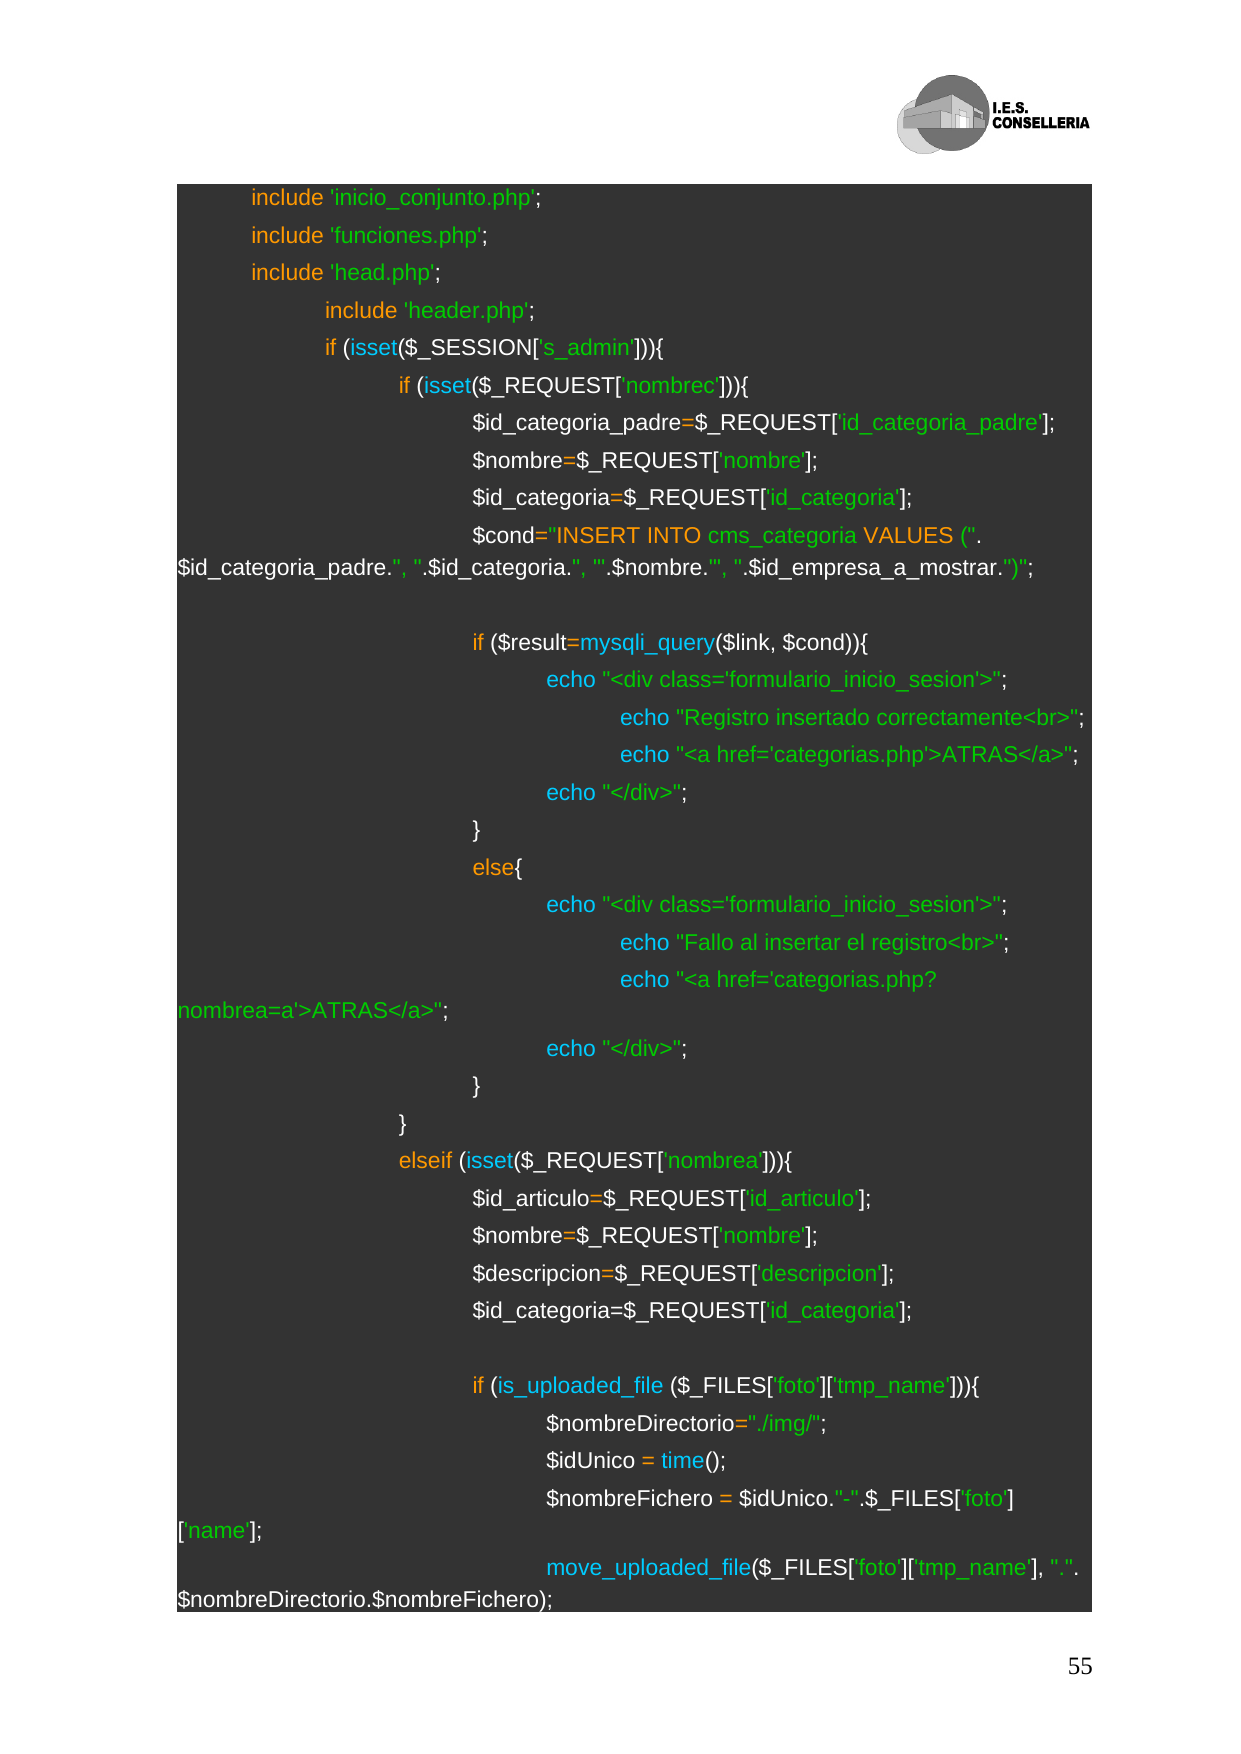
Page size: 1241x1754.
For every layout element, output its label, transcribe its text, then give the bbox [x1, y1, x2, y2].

text echo "<div class='formulario_inicio_sesion'>"; [177, 666, 1092, 692]
text $descripcion=$_REQUEST['descripcion']; [177, 1260, 1092, 1286]
text elseif (isset($_REQUEST['nombrea'])){ [177, 1147, 1092, 1174]
text $id_categoria=$_REQUEST['id_categoria']; [177, 1297, 1092, 1324]
picture [894, 73, 1093, 155]
text echo "<div class='formulario_inicio_sesion'>"; [177, 891, 1092, 917]
text $nombreDirectorio="./img/"; [177, 1410, 1092, 1436]
text include 'header.php'; [177, 297, 1092, 323]
text $id_categoria=$_REQUEST['id_categoria']; [177, 484, 1092, 511]
text if (isset($_SESSION['s_admin'])){ [177, 334, 1092, 361]
text echo "<a href='categorias.php'>ATRAS</a>"; [177, 741, 1092, 767]
text echo "<a href='categorias.php?nombrea=a'>ATRAS</a>"; [177, 966, 1092, 1024]
text $cond="INSERT INTO cms_categoria VALUES (".$id_categoria_padre.", ".$id_categoria.", '".$nombre."', ".$id_empresa_a_mostrar.")"; [177, 522, 1092, 580]
text include 'inicio_conjunto.php'; [177, 184, 1092, 211]
text include 'head.php'; [177, 259, 1092, 286]
text $id_categoria_padre=$_REQUEST['id_categoria_padre']; [177, 409, 1092, 436]
text echo "Registro insertado correctamente<br>"; [177, 703, 1092, 730]
text echo "Fallo al insertar el registro<br>"; [177, 928, 1092, 955]
text move_uploaded_file($_FILES['foto']['tmp_name'], ".".$nombreDirectorio.$nombreFichero); [177, 1554, 1092, 1612]
text $nombre=$_REQUEST['nombre']; [177, 447, 1092, 473]
text if ($result=mysqli_query($link, $cond)){ [177, 628, 1092, 655]
text $idUnico = time(); [177, 1447, 1092, 1474]
text } [177, 816, 1092, 842]
text echo "</div>"; [177, 1035, 1092, 1061]
text echo "</div>"; [177, 778, 1092, 805]
text } [177, 1110, 1092, 1136]
text $nombreFichero = $idUnico."-".$_FILES['foto']['name']; [177, 1485, 1092, 1543]
text if (is_uploaded_file ($_FILES['foto']['tmp_name'])){ [177, 1372, 1092, 1399]
text } [177, 1072, 1092, 1099]
text else{ [177, 853, 1092, 880]
text $id_articulo=$_REQUEST['id_articulo']; [177, 1185, 1092, 1211]
text if (isset($_REQUEST['nombrec'])){ [177, 372, 1092, 398]
text include 'funciones.php'; [177, 222, 1092, 248]
text $nombre=$_REQUEST['nombre']; [177, 1222, 1092, 1249]
